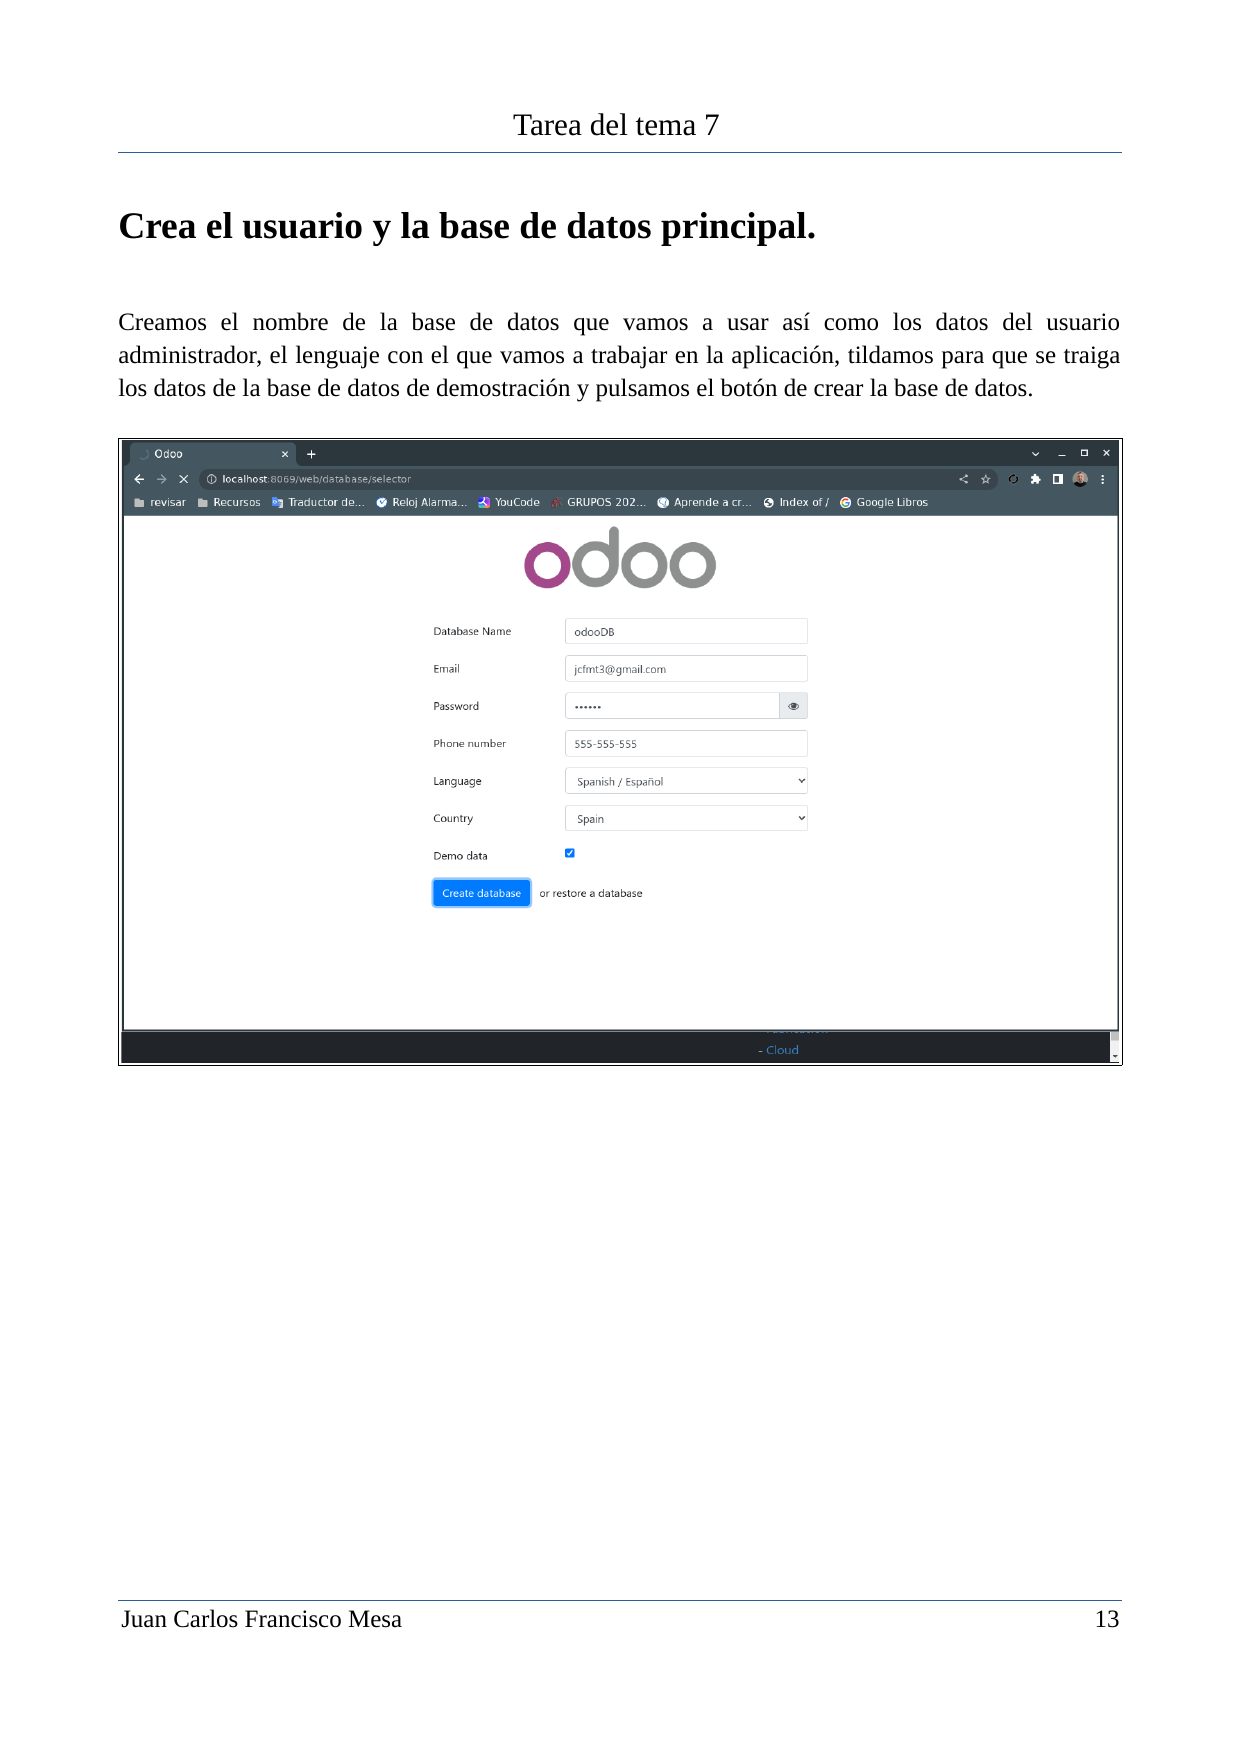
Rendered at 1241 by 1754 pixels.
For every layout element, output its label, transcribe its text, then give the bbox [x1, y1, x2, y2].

text Creamos el nombre de la base de datos que vamos a usar así como los datos del usuario administrador, el lenguaje con el que vamos a trabajar en la aplicación, tildamos para que se traiga los datos de la base de datos de demostración y pulsamos el botón de crear la base de datos. [118, 307, 1122, 402]
subtitle Crea el usuario y la base de datos principal. [118, 204, 1122, 247]
picture [121, 440, 1119, 1063]
